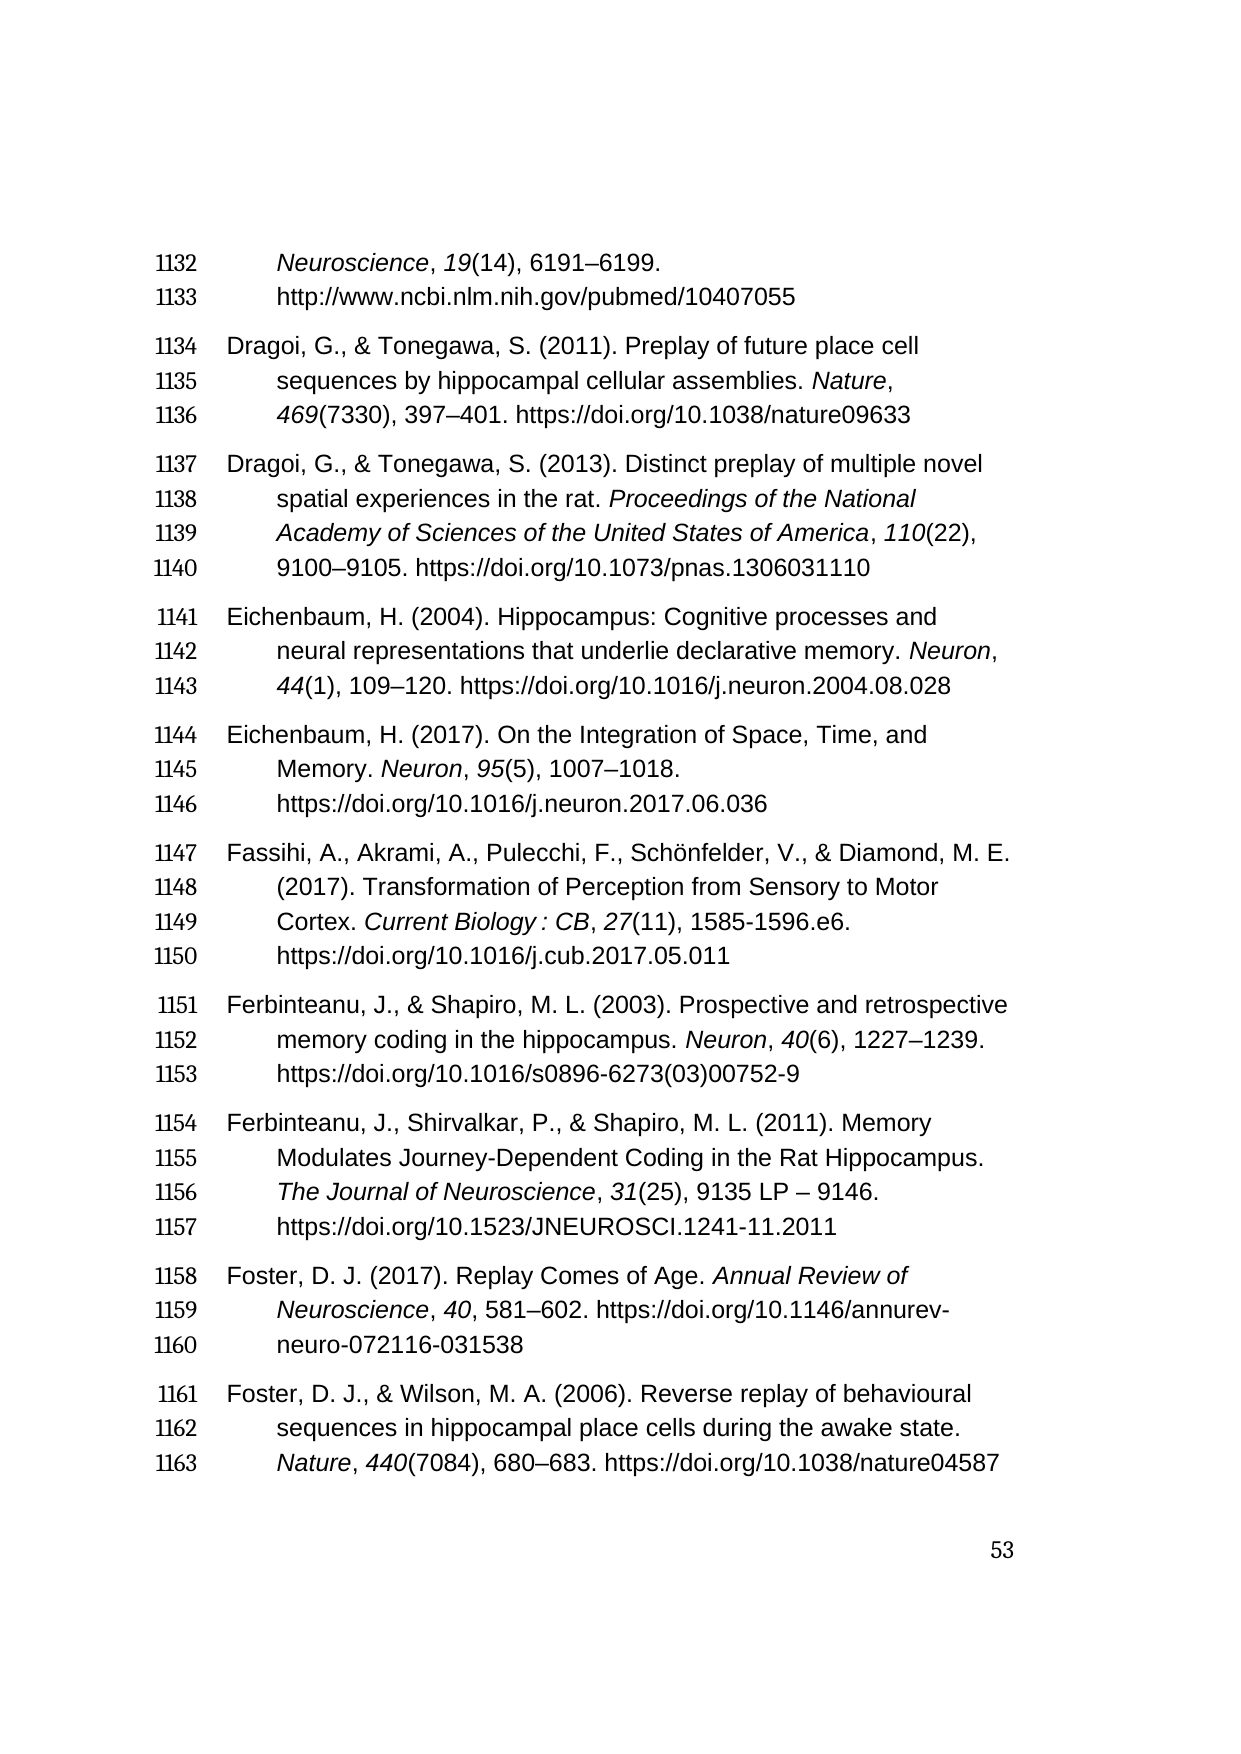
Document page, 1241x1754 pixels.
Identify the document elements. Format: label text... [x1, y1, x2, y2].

text Eichenbaum, H. (2004). Hippocampus: Cognitive processes and neural representations that underlie declarative memory. Neuron, 44(1), 109–120. https://doi.org/10.1016/j.neuron.2004.08.028 [226, 602, 1014, 699]
text Fassihi, A., Akrami, A., Pulecchi, F., Schönfelder, V., & Diamond, M. E. (2017). Transformation of Perception from Sensory to Motor Cortex. Current Biology : CB, 27(11), 1585-1596.e6. https://doi.org/10.1016/j.cub.2017.05.011 [226, 838, 1014, 970]
text Foster, D. J. (2017). Replay Comes of Age. Annual Review of Neuroscience, 40, 581–602. https://doi.org/10.1146/annurev-neuro-072116-031538 [226, 1261, 1014, 1358]
text Foster, D. J., & Wilson, M. A. (2006). Reverse replay of behavioural sequences in hippocampal place cells during the awake state. Nature, 440(7084), 680–683. https://doi.org/10.1038/nature04587 [226, 1379, 1014, 1476]
text Dragoi, G., & Tonegawa, S. (2013). Distinct preplay of multiple novel spatial experiences in the rat. Proceedings of the National Academy of Sciences of the United States of America, 110(22), 9100–9105. https://doi.org/10.1073/pnas.1306031110 [226, 449, 1014, 581]
text Ferbinteanu, J., Shirvalkar, P., & Shapiro, M. L. (2011). Memory Modulates Journey-Dependent Coding in the Rat Hippocampus. The Journal of Neuroscience, 31(25), 9135 LP – 9146. https://doi.org/10.1523/JNEUROSCI.1241-11.2011 [226, 1108, 1014, 1240]
text Ferbinteanu, J., & Shapiro, M. L. (2003). Prospective and retrospective memory coding in the hippocampus. Neuron, 40(6), 1227–1239. https://doi.org/10.1016/s0896-6273(03)00752-9 [226, 990, 1014, 1088]
text Dragoi, G., & Tonegawa, S. (2011). Preplay of future place cell sequences by hippocampal cellular assemblies. Nature, 469(7330), 397–401. https://doi.org/10.1038/nature09633 [226, 331, 1014, 429]
text Neuroscience, 19(14), 6191–6199. http://www.ncbi.nlm.nih.gov/pubmed/10407055 [226, 248, 1014, 311]
text Eichenbaum, H. (2017). On the Integration of Space, Time, and Memory. Neuron, 95(5), 1007–1018. https://doi.org/10.1016/j.neuron.2017.06.036 [226, 720, 1014, 817]
